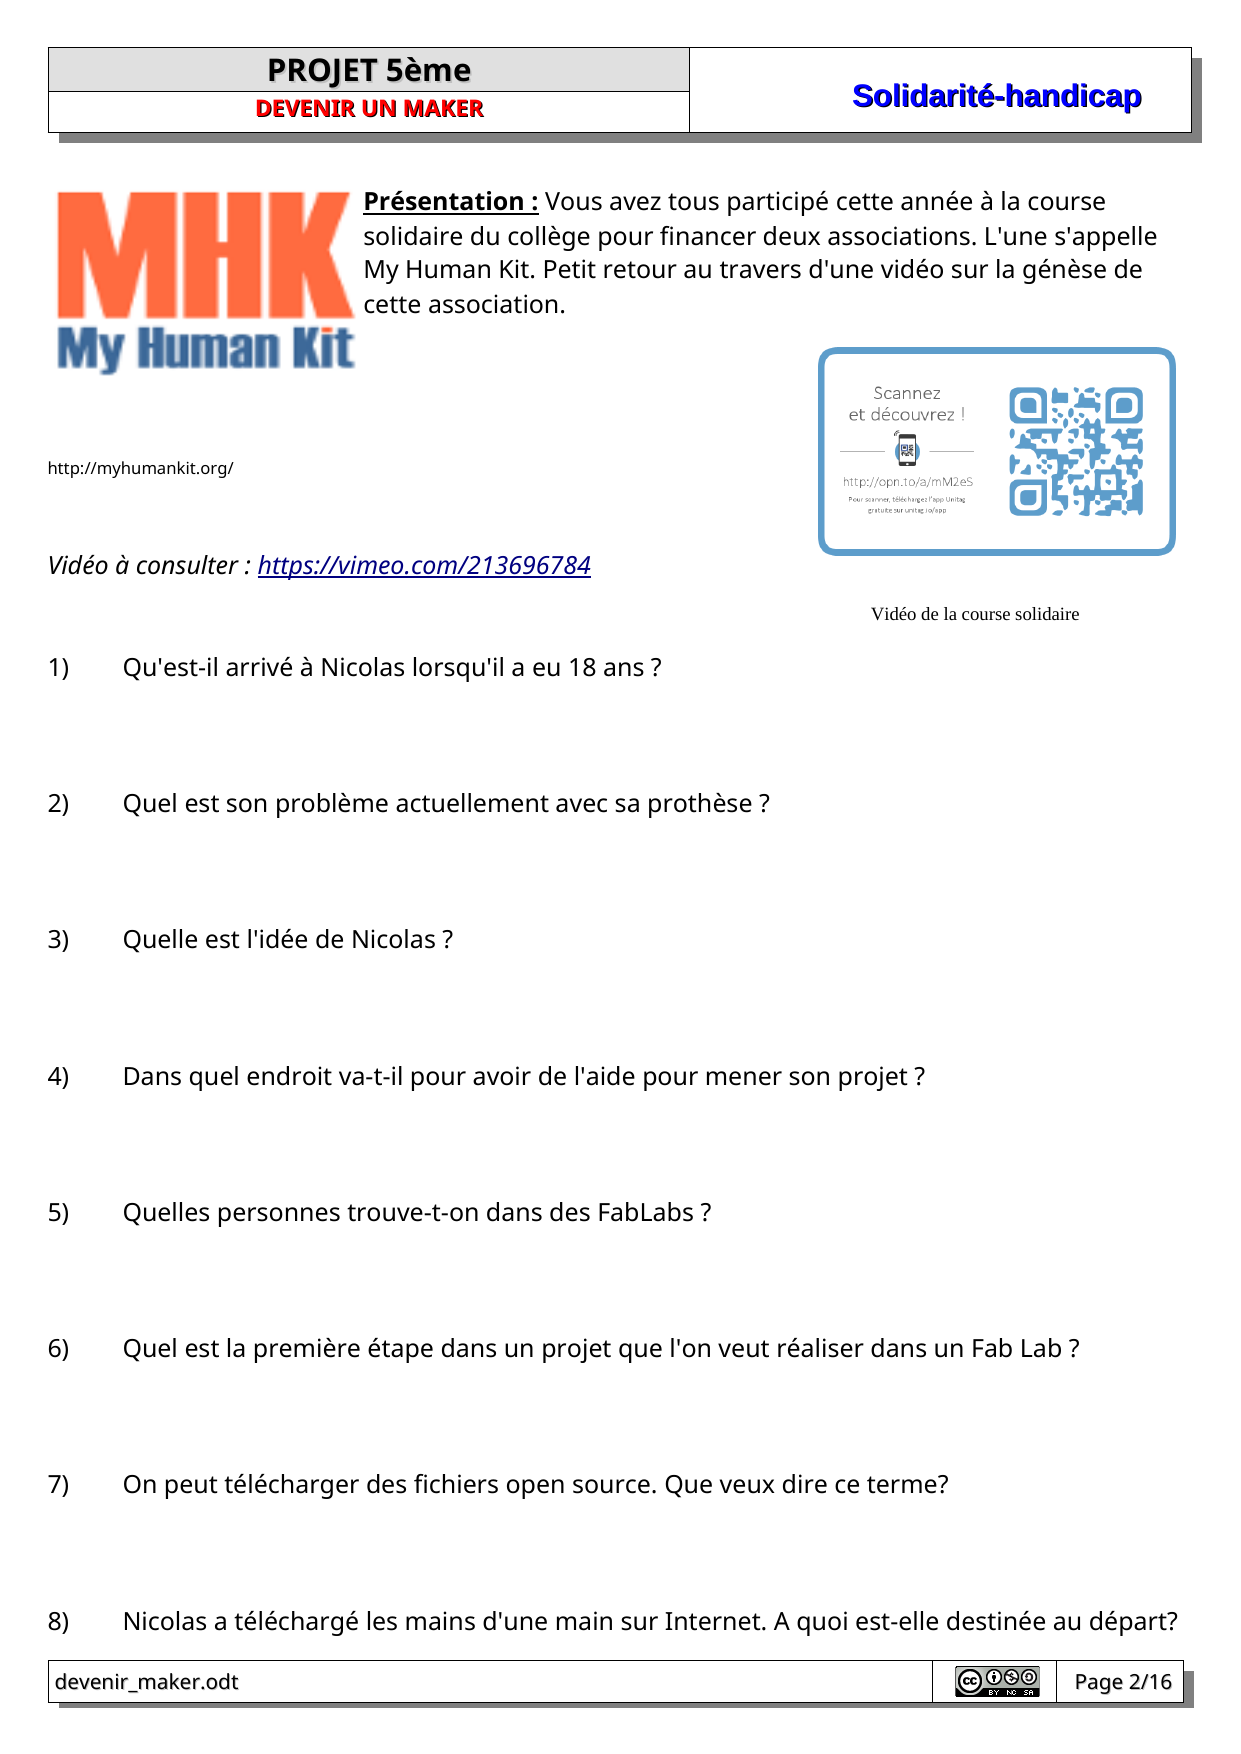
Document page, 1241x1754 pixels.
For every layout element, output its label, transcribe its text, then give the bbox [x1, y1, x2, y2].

list Dans quel endroit va-t-il pour avoir de l'aide pour mener son projet ? [47, 1058, 1193, 1092]
text http://myhumankit.org/ [47, 457, 800, 479]
text Vidéo à consulter : https://vimeo.com/213696784 [47, 547, 1193, 581]
list Qu'est-il arrivé à Nicolas lorsqu'il a eu 18 ans ? [47, 649, 1193, 684]
picture [48, 184, 363, 380]
text Présentation : Vous avez tous participé cette année à la course solidaire du collège pour financer deux associations. L'une s'appelle My Human Kit. Petit retour au travers d'une vidéo sur la génèse de cette association. [363, 184, 1193, 320]
list Quel est son problème actuellement avec sa prothèse ? [47, 786, 1193, 820]
list On peut télécharger des fichiers open source. Que veux dire ce terme? [47, 1467, 1193, 1501]
picture [800, 330, 1194, 573]
list Quel est la première étape dans un projet que l'on veut réaliser dans un Fab Lab ? [47, 1331, 1193, 1365]
list Quelles personnes trouve-t-on dans des FabLabs ? [47, 1194, 1193, 1229]
list Quelle est l'idée de Nicolas ? [47, 922, 1193, 956]
list Nicolas a téléchargé les mains d'une main sur Internet. A quoi est-elle destinée au départ? [47, 1603, 1193, 1637]
picture [955, 1666, 1040, 1697]
